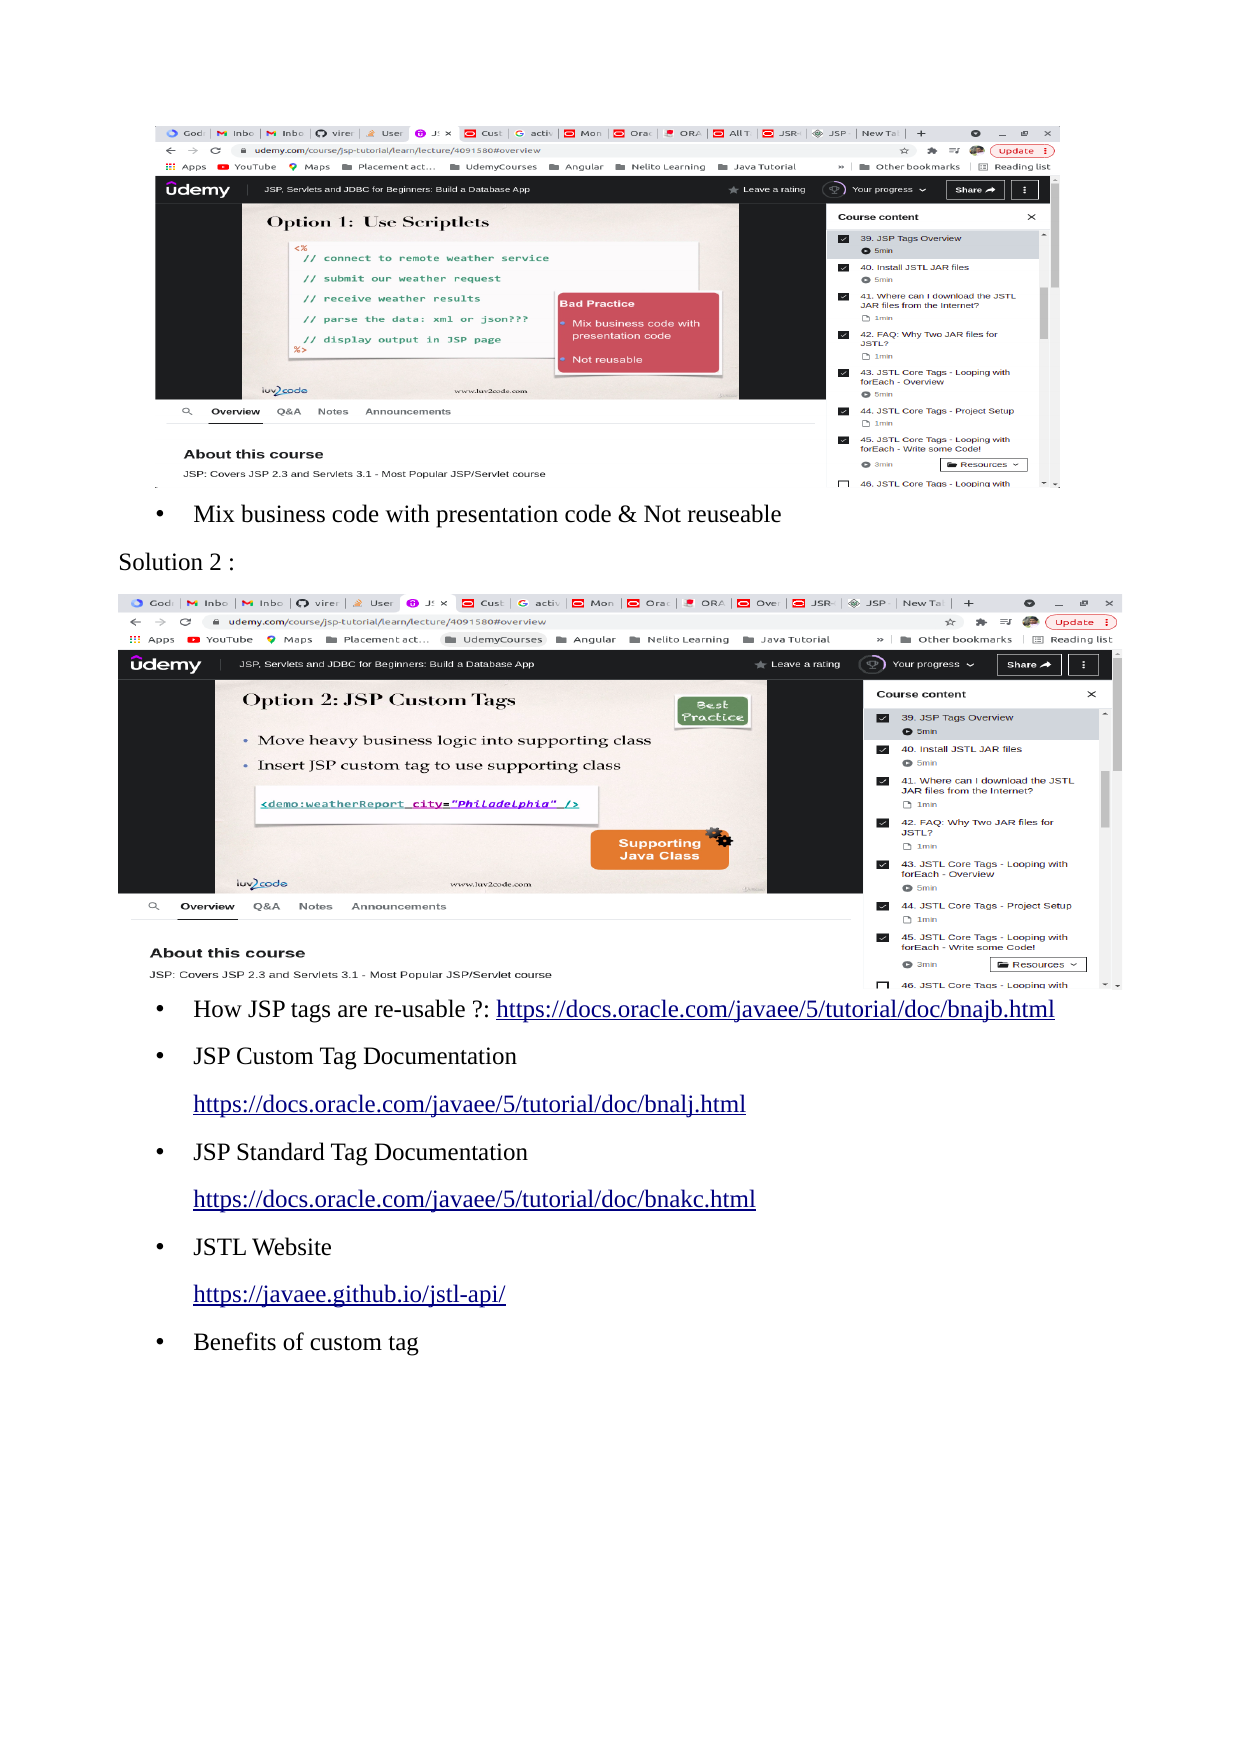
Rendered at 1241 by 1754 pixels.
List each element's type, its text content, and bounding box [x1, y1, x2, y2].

list Mix business code with presentation code & Not reuseable [156, 499, 1122, 528]
text Solution 2 : [118, 547, 1122, 575]
text https://docs.oracle.com/javaee/5/tutorial/doc/bnakc.html [118, 1184, 1122, 1213]
list JSTL Website [156, 1232, 1122, 1261]
list How JSP tags are re-usable ?: https://docs.oracle.com/javaee/5/tutorial/doc/bnajb.html [156, 990, 1122, 1022]
list JSP Custom Tag Documentation [156, 1041, 1122, 1070]
list https://javaee.github.io/jstl-api/ [156, 1279, 1122, 1308]
picture [155, 126, 1060, 488]
list JSP Standard Tag Documentation [156, 1137, 1122, 1165]
picture [118, 594, 1123, 990]
text https://docs.oracle.com/javaee/5/tutorial/doc/bnalj.html [118, 1089, 1122, 1118]
list Benefits of custom tag [156, 1327, 1122, 1356]
